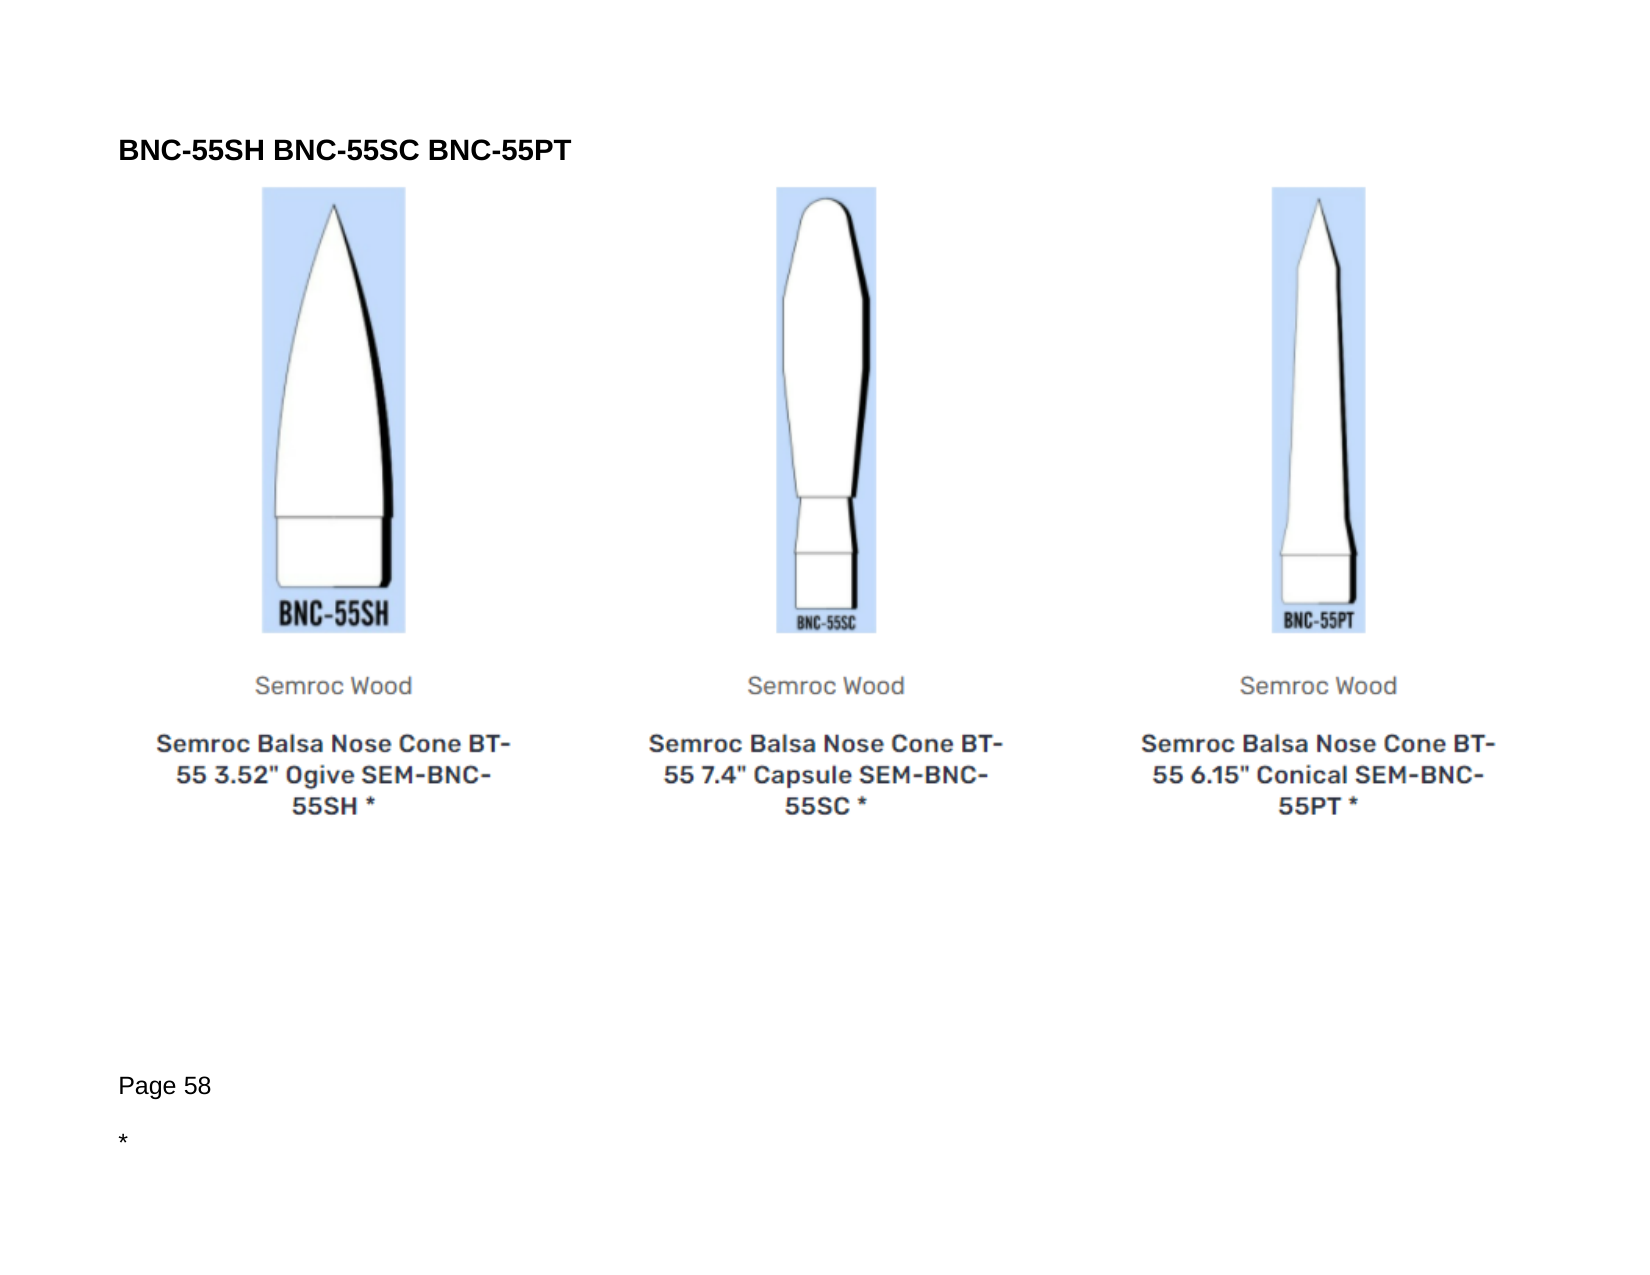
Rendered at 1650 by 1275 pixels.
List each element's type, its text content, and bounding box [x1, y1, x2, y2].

picture [134, 178, 1516, 829]
subtitle BNC-55SH BNC-55SC BNC-55PT [118, 133, 1532, 166]
